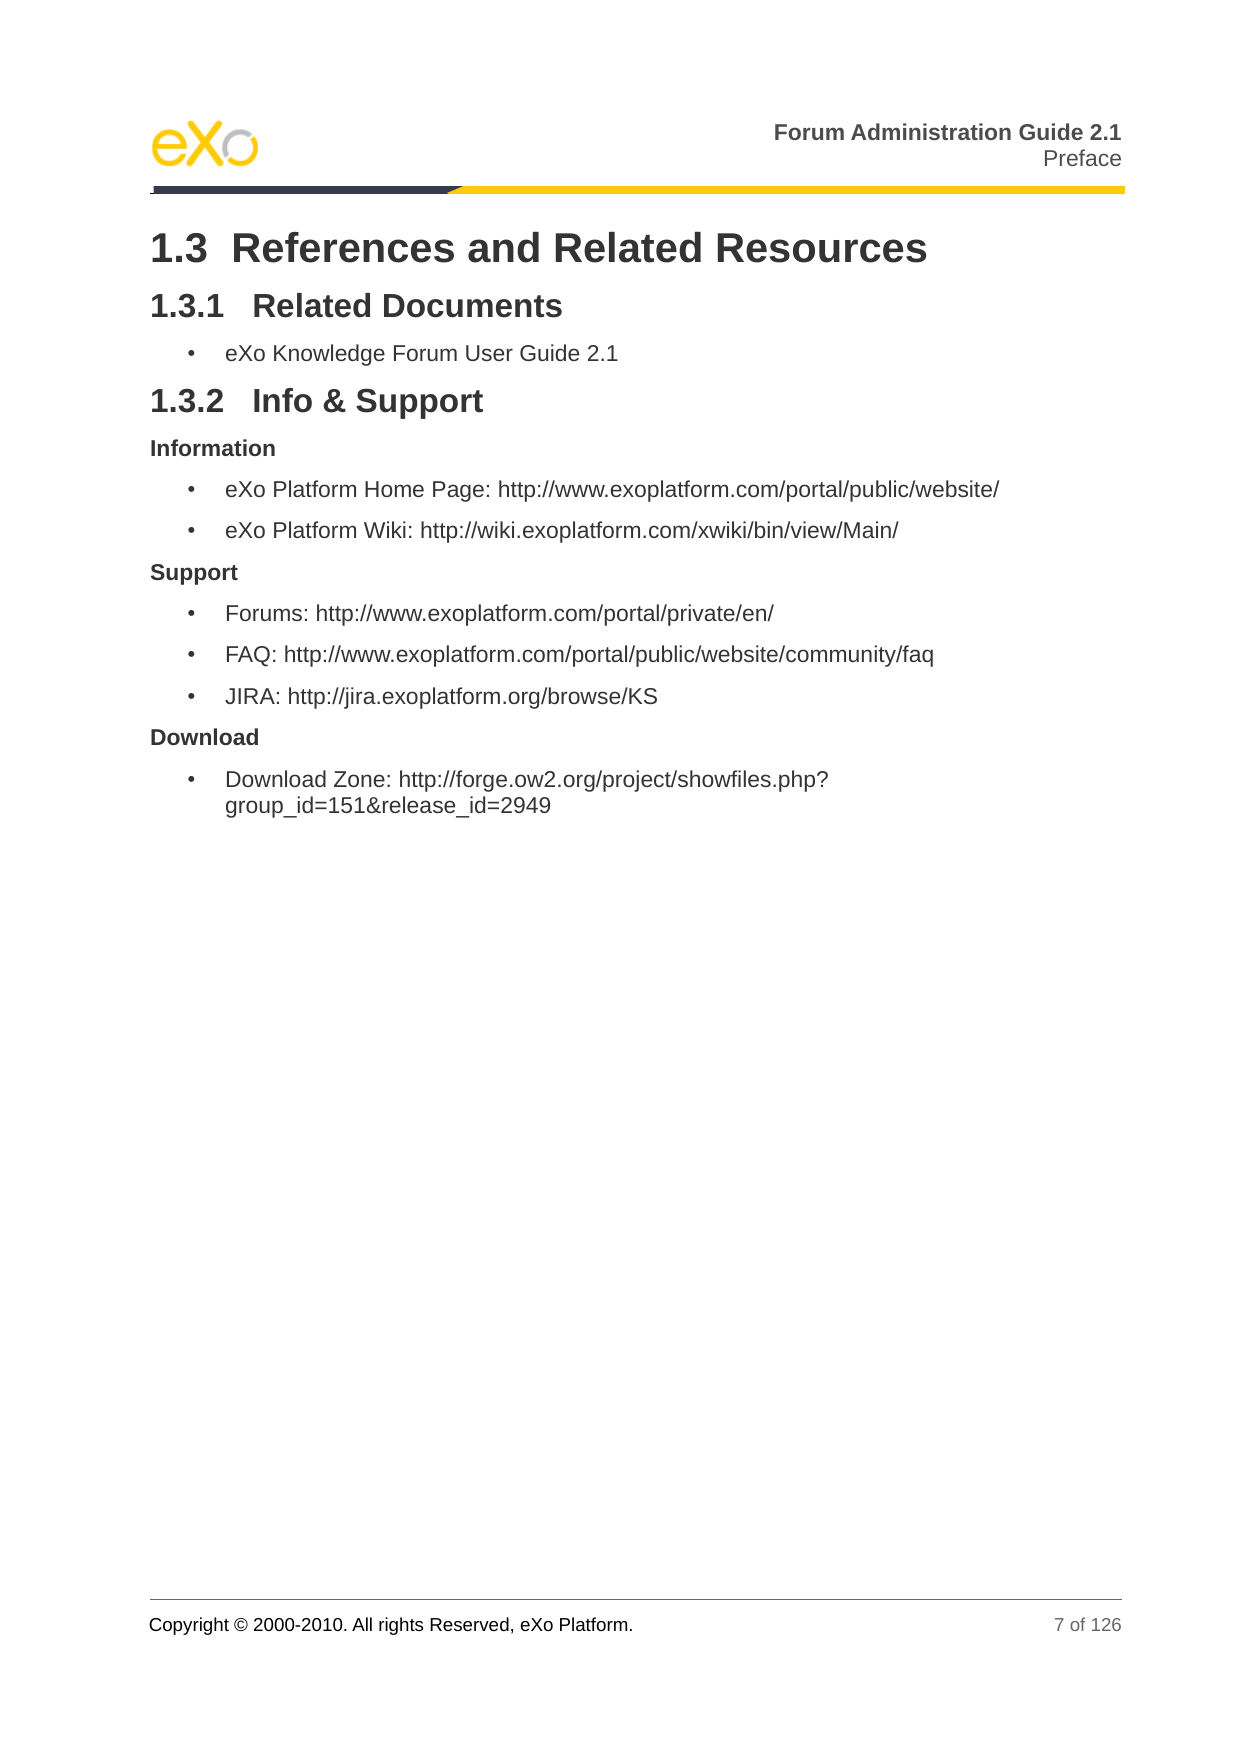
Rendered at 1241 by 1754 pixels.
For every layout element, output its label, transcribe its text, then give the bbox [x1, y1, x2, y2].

list eXo Platform Home Page: http://www.exoplatform.com/portal/public/website/ [187, 476, 1122, 502]
list Forums: http://www.exoplatform.com/portal/private/en/ [187, 600, 1122, 626]
list JIRA: http://jira.exoplatform.org/browse/KS [187, 683, 1122, 709]
text Support [150, 559, 1122, 585]
subtitle References and Related Resources [150, 223, 1122, 271]
list FAQ: http://www.exoplatform.com/portal/public/website/community/faq [187, 641, 1122, 668]
list eXo Knowledge Forum User Guide 2.1 [187, 340, 1122, 366]
text Information [150, 435, 1122, 461]
subtitle Info & Support [150, 381, 1122, 420]
subtitle Related Documents [150, 286, 1122, 325]
list Download Zone: http://forge.ow2.org/project/showfiles.php?group_id=151&release_id=2949 [187, 766, 1122, 818]
picture [153, 186, 1125, 194]
text Download [150, 724, 1122, 751]
picture [152, 120, 259, 167]
list eXo Platform Wiki: http://wiki.exoplatform.com/xwiki/bin/view/Main/ [187, 517, 1122, 544]
